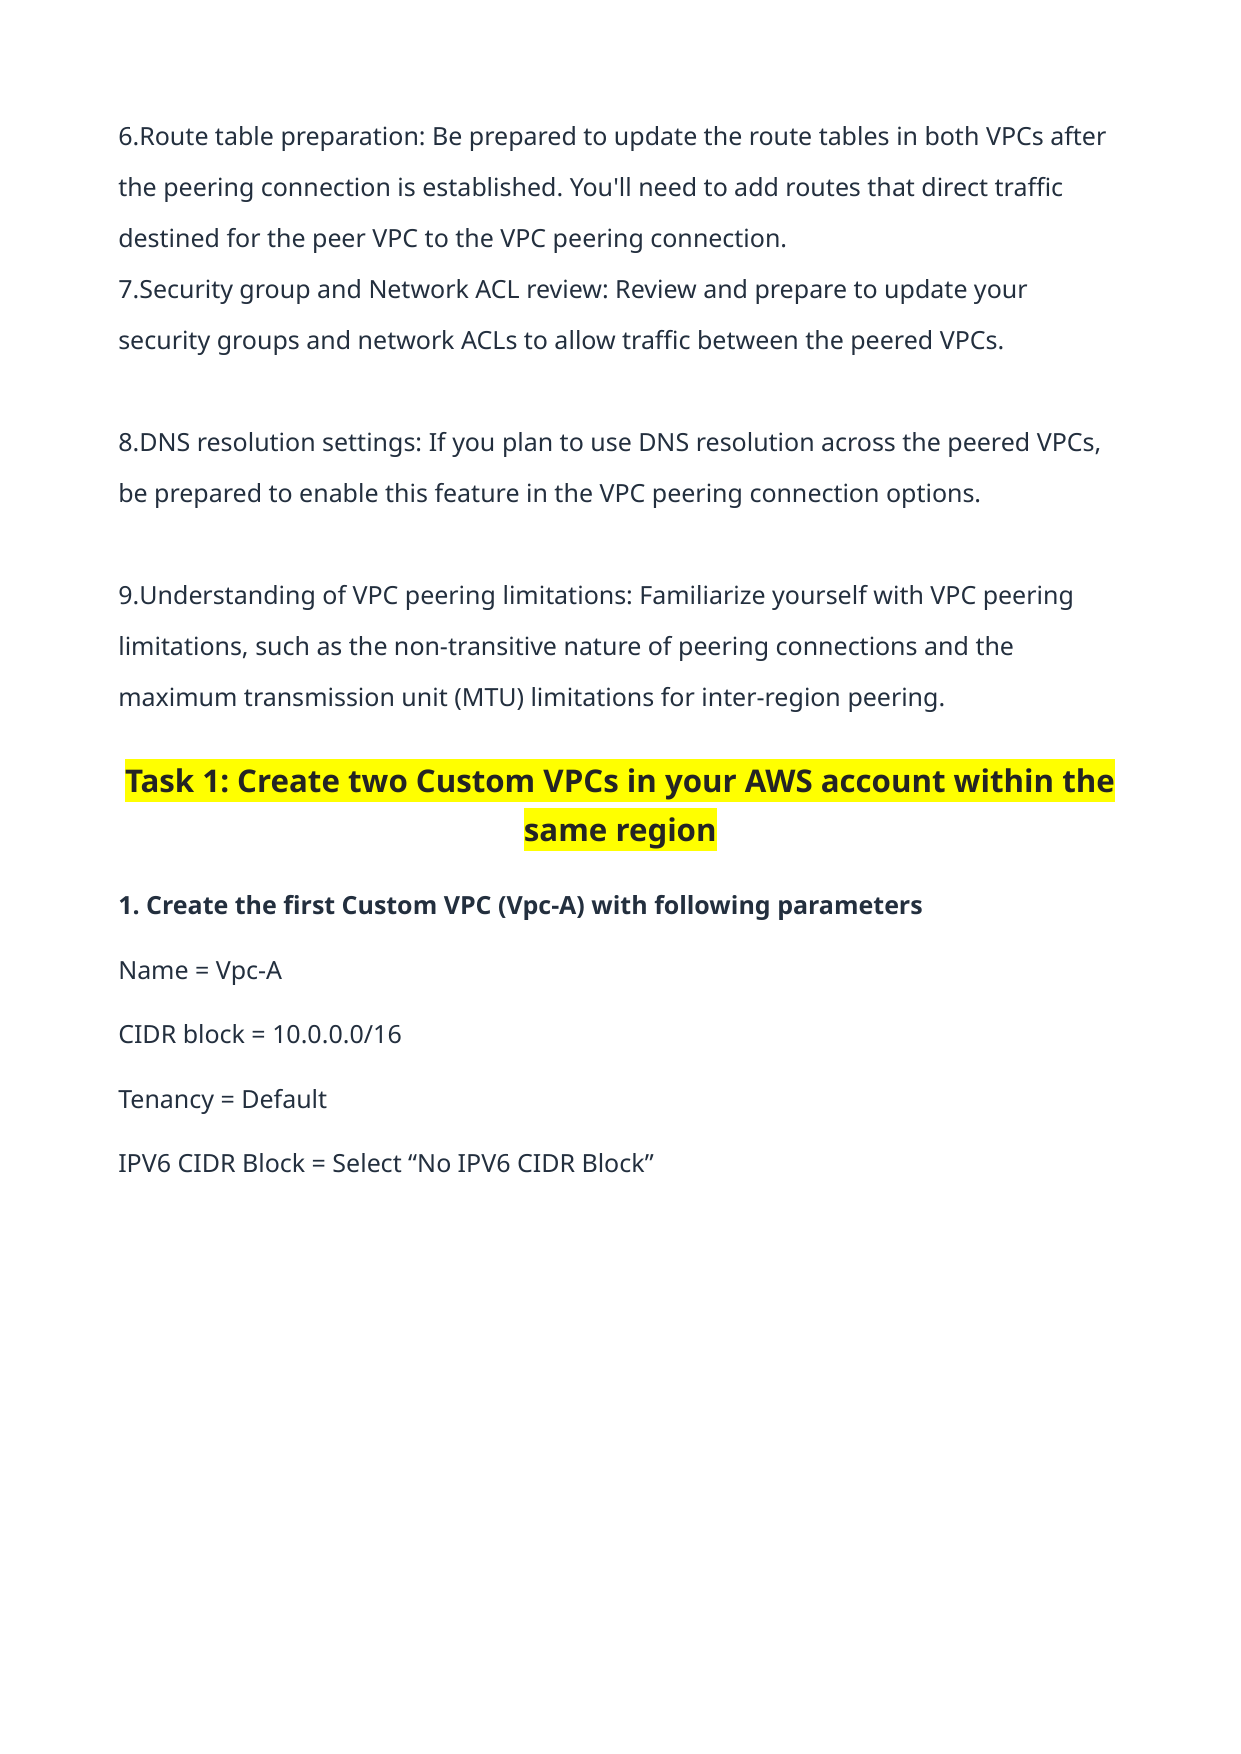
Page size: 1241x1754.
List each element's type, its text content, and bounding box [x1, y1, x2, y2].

list Understanding of VPC peering limitations: Familiarize yourself with VPC peering limitations, such as the non-transitive nature of peering connections and the maximum transmission unit (MTU) limitations for inter-region peering. [118, 577, 1122, 714]
list Route table preparation: Be prepared to update the route tables in both VPCs after the peering connection is established. You'll need to add routes that direct traffic destined for the peer VPC to the VPC peering connection. [118, 118, 1122, 254]
text Name = Vpc-A [118, 936, 1122, 986]
text Task 1: Create two Custom VPCs in your AWS account within the same region [118, 759, 1122, 851]
list Security group and Network ACL review: Review and prepare to update your security groups and network ACLs to allow traffic between the peered VPCs. [118, 271, 1122, 356]
text CIDR block = 10.0.0.0/16 [118, 1001, 1122, 1051]
text 1. Create the first Custom VPC (Vpc-A) with following parameters [118, 872, 1122, 922]
text IPV6 CIDR Block = Select “No IPV6 CIDR Block” [118, 1130, 1122, 1180]
text Tenancy = Default [118, 1066, 1122, 1116]
list DNS resolution settings: If you plan to use DNS resolution across the peered VPCs, be prepared to enable this feature in the VPC peering connection options. [118, 424, 1122, 509]
